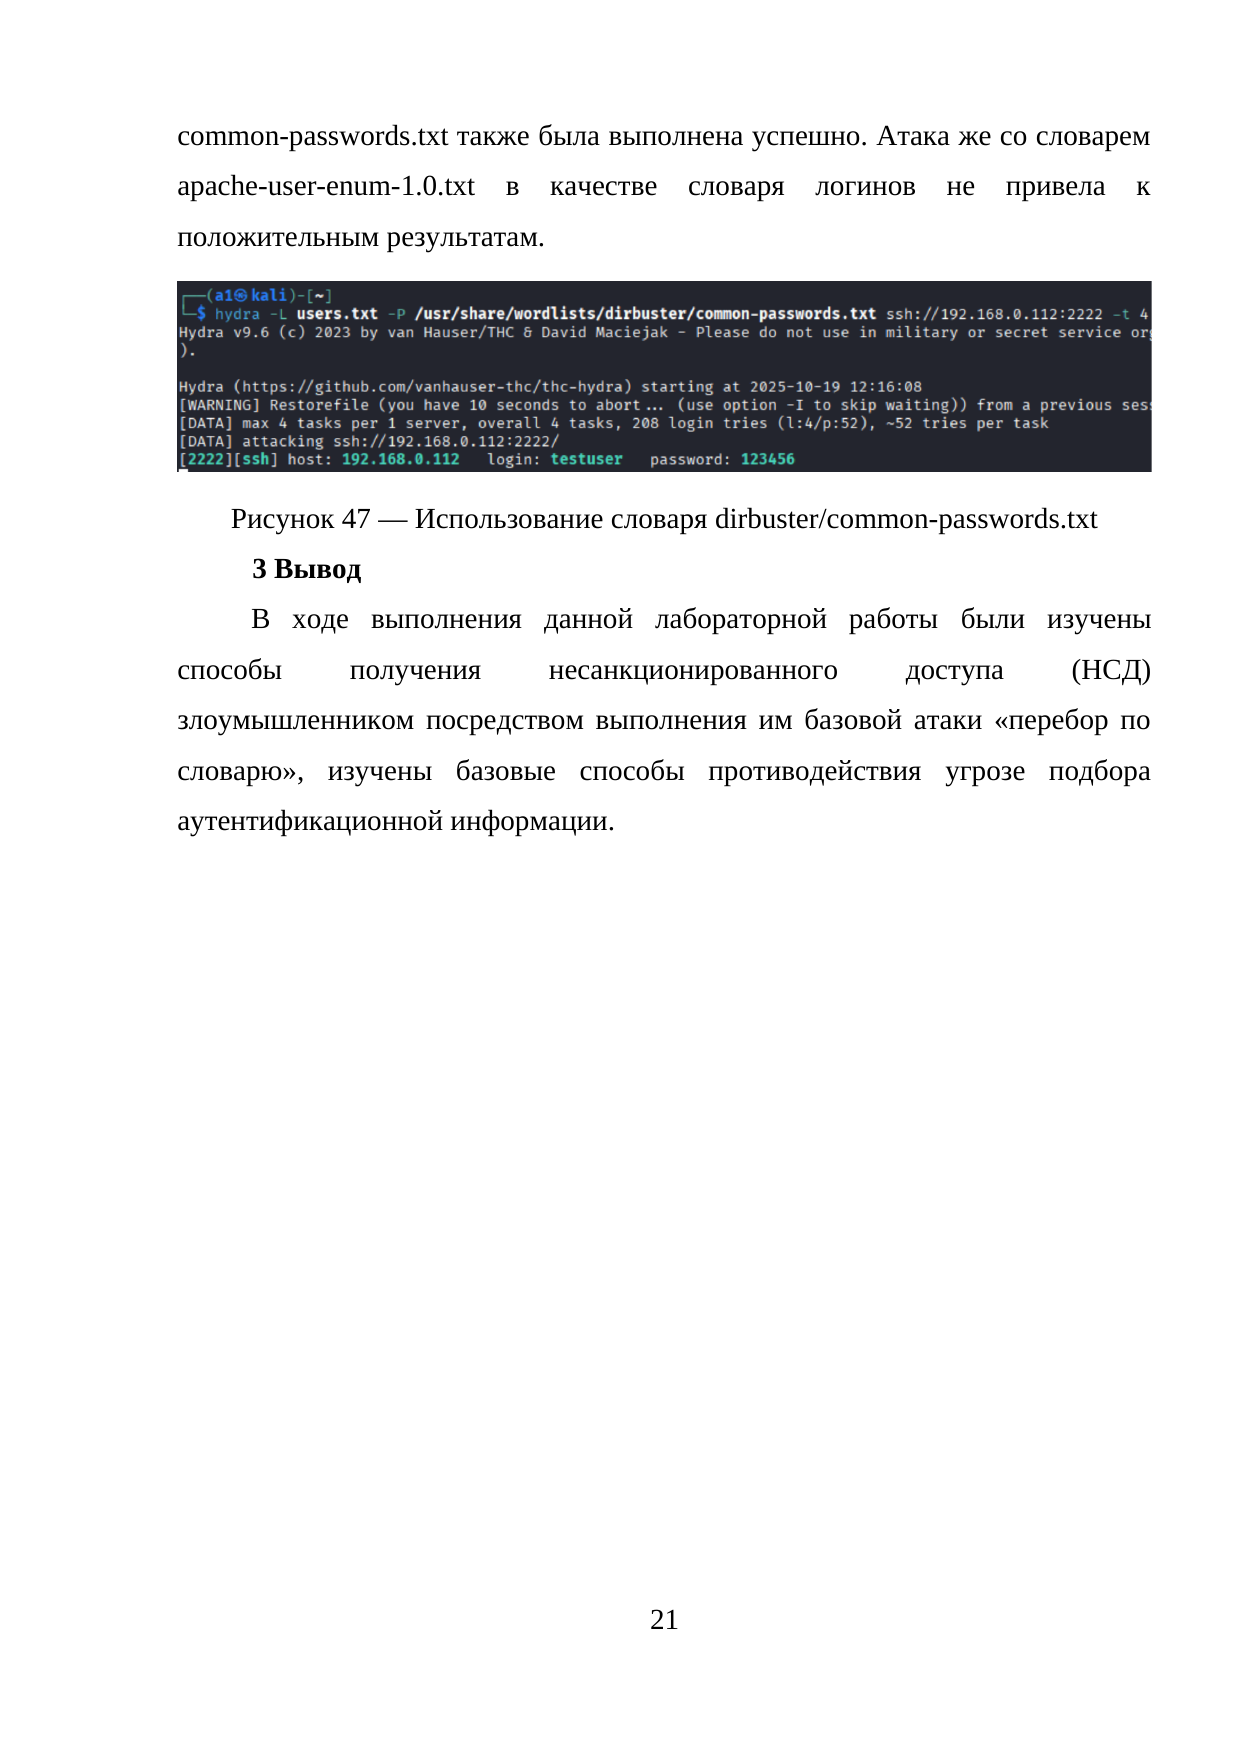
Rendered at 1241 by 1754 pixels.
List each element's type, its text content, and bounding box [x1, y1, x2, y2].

text Рисунок 47 — Использование словаря dirbuster/common-passwords.txt [177, 472, 1152, 534]
subtitle Вывод [252, 551, 1152, 585]
text В ходе выполнения данной лабораторной работы были изучены способы получения несанкционированного доступа (НСД) злоумышленником посредством выполнения им базовой атаки «перебор по словарю», изучены базовые способы противодействия угрозе подбора аутентификационной информации. [177, 602, 1152, 836]
picture [177, 281, 1152, 472]
text common-passwords.txt также была выполнена успешно. Атака же со словарем apache-user-enum-1.0.txt в качестве словаря логинов не привела к положительным результатам. [177, 118, 1152, 252]
